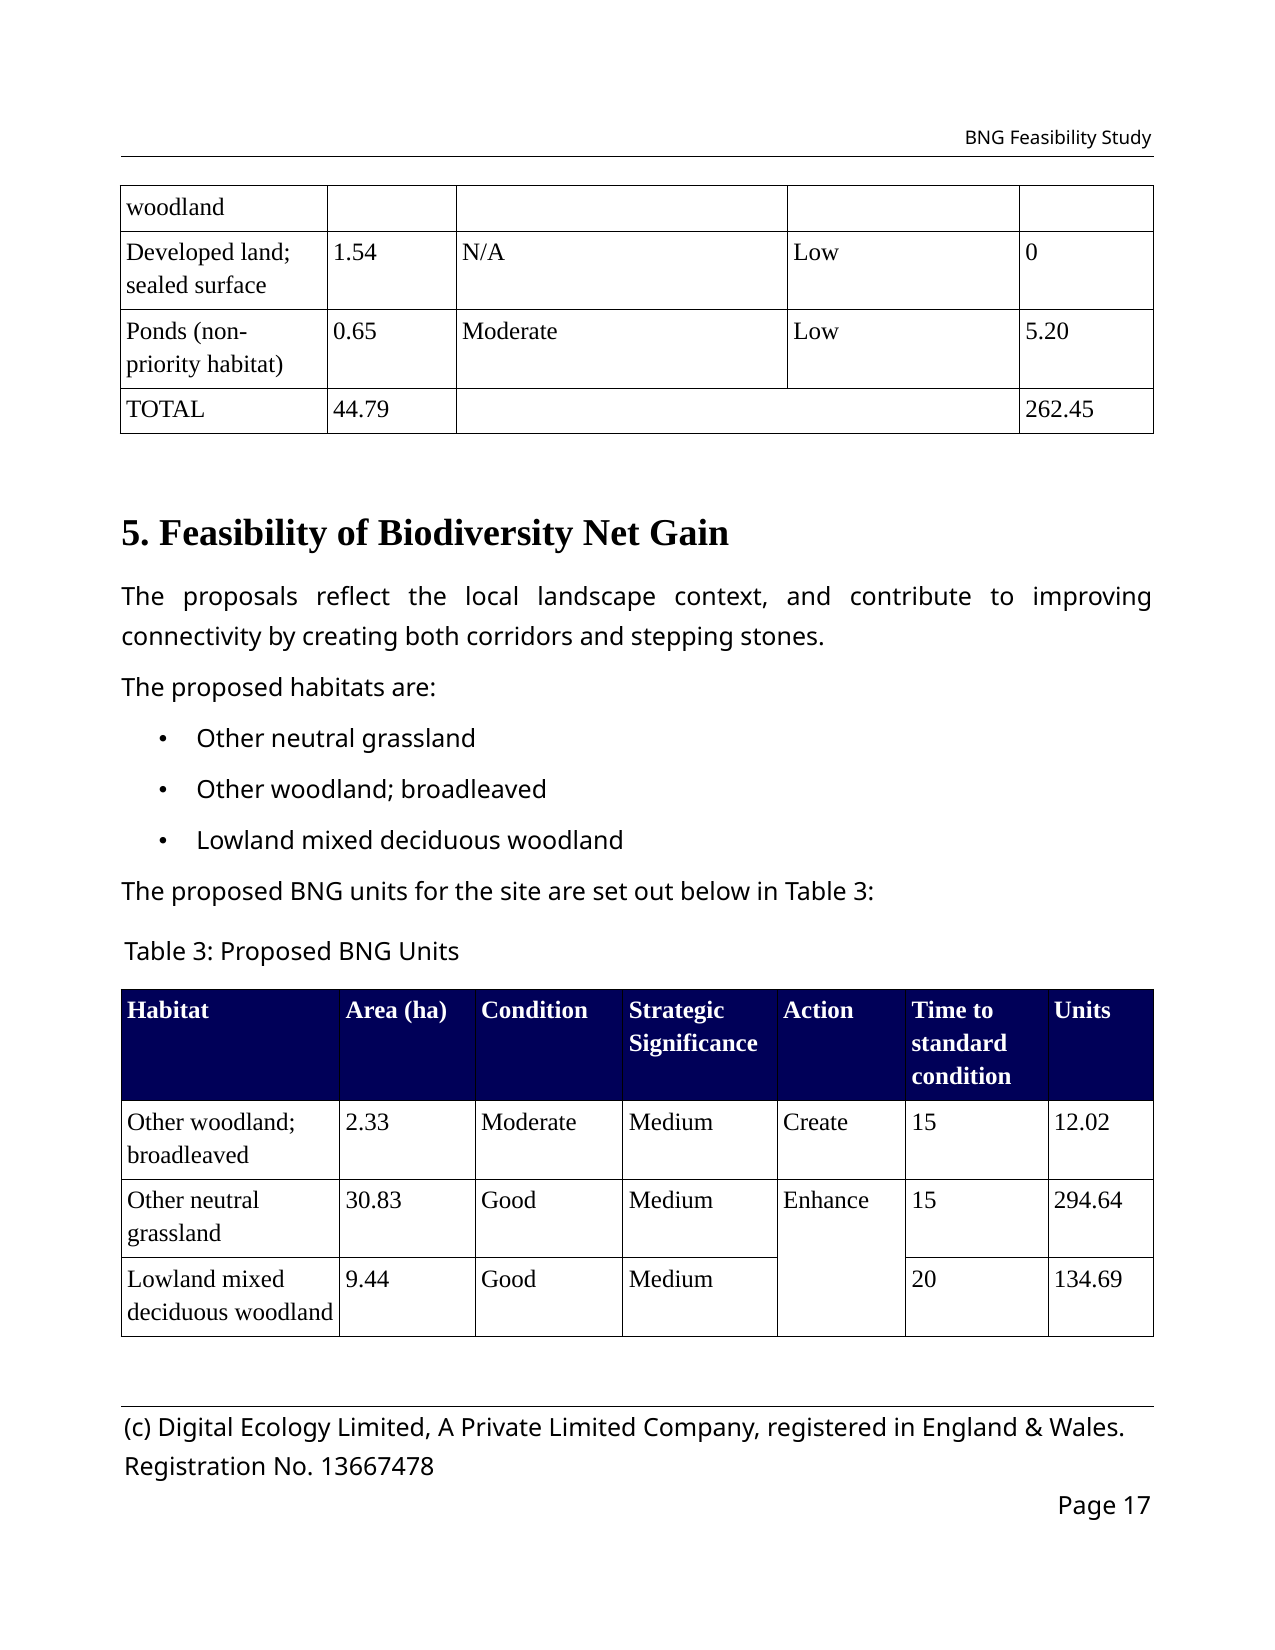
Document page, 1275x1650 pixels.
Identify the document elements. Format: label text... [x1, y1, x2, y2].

table_cell Moderate [476, 1101, 622, 1179]
table_header Habitat [122, 990, 339, 1100]
table_cell Developed land; sealed surface [121, 232, 327, 309]
table_cell 0.65 [328, 310, 456, 388]
table_header Units [1049, 990, 1153, 1100]
table_cell Ponds (non-priority habitat) [121, 310, 327, 388]
table_cell Medium [623, 1258, 777, 1336]
table_cell Good [476, 1258, 622, 1336]
list Other neutral grassland [158, 720, 1154, 754]
text The proposals reflect the local landscape context, and contribute to improving connectivity by creating both corridors and stepping stones. [121, 579, 1154, 652]
table_cell Moderate [457, 310, 787, 388]
table_cell 20 [906, 1258, 1048, 1336]
table_header Action [778, 990, 905, 1100]
text The proposed BNG units for the site are set out below in Table 3: [121, 873, 1154, 907]
table_cell woodland [121, 186, 327, 231]
table_cell 134.69 [1049, 1258, 1153, 1336]
table_cell [328, 186, 456, 231]
table_cell Low [788, 232, 1019, 309]
table_cell [788, 186, 1019, 231]
table_cell 9.44 [340, 1258, 475, 1336]
table_cell 1.54 [328, 232, 456, 309]
table_cell 2.33 [340, 1101, 475, 1179]
table_cell Low [788, 310, 1019, 388]
table_header Time to standard condition [906, 990, 1048, 1100]
table_cell 30.83 [340, 1180, 475, 1257]
table_cell 0 [1020, 232, 1153, 309]
table_cell Other neutral grassland [122, 1180, 339, 1257]
table_cell 15 [906, 1180, 1048, 1257]
table_cell 15 [906, 1101, 1048, 1179]
subtitle 5. Feasibility of Biodiversity Net Gain [121, 510, 1154, 554]
table_cell Other woodland; broadleaved [122, 1101, 339, 1179]
table_cell 12.02 [1049, 1101, 1153, 1179]
table_cell N/A [457, 232, 787, 309]
table_header Condition [476, 990, 622, 1100]
table_cell Good [476, 1180, 622, 1257]
table_cell Medium [623, 1101, 777, 1179]
table_cell Create [778, 1101, 905, 1179]
table_cell Lowland mixed deciduous woodland [122, 1258, 339, 1336]
table_cell 5.20 [1020, 310, 1153, 388]
table_cell Enhance [778, 1180, 905, 1336]
list Other woodland; broadleaved [158, 771, 1154, 805]
table_header Area (ha) [340, 990, 475, 1100]
table_cell Medium [623, 1180, 777, 1257]
table_cell 294.64 [1049, 1180, 1153, 1257]
table_cell [457, 389, 1019, 433]
table_header Strategic Significance [623, 990, 777, 1100]
table_cell [457, 186, 787, 231]
table_cell [1020, 186, 1153, 231]
text The proposed habitats are: [121, 669, 1154, 703]
list Lowland mixed deciduous woodland [158, 822, 1154, 856]
table_cell 262.45 [1020, 389, 1153, 433]
text Table 3: Proposed BNG Units [121, 931, 1154, 971]
table_cell 44.79 [328, 389, 456, 433]
table_cell TOTAL [121, 389, 327, 433]
